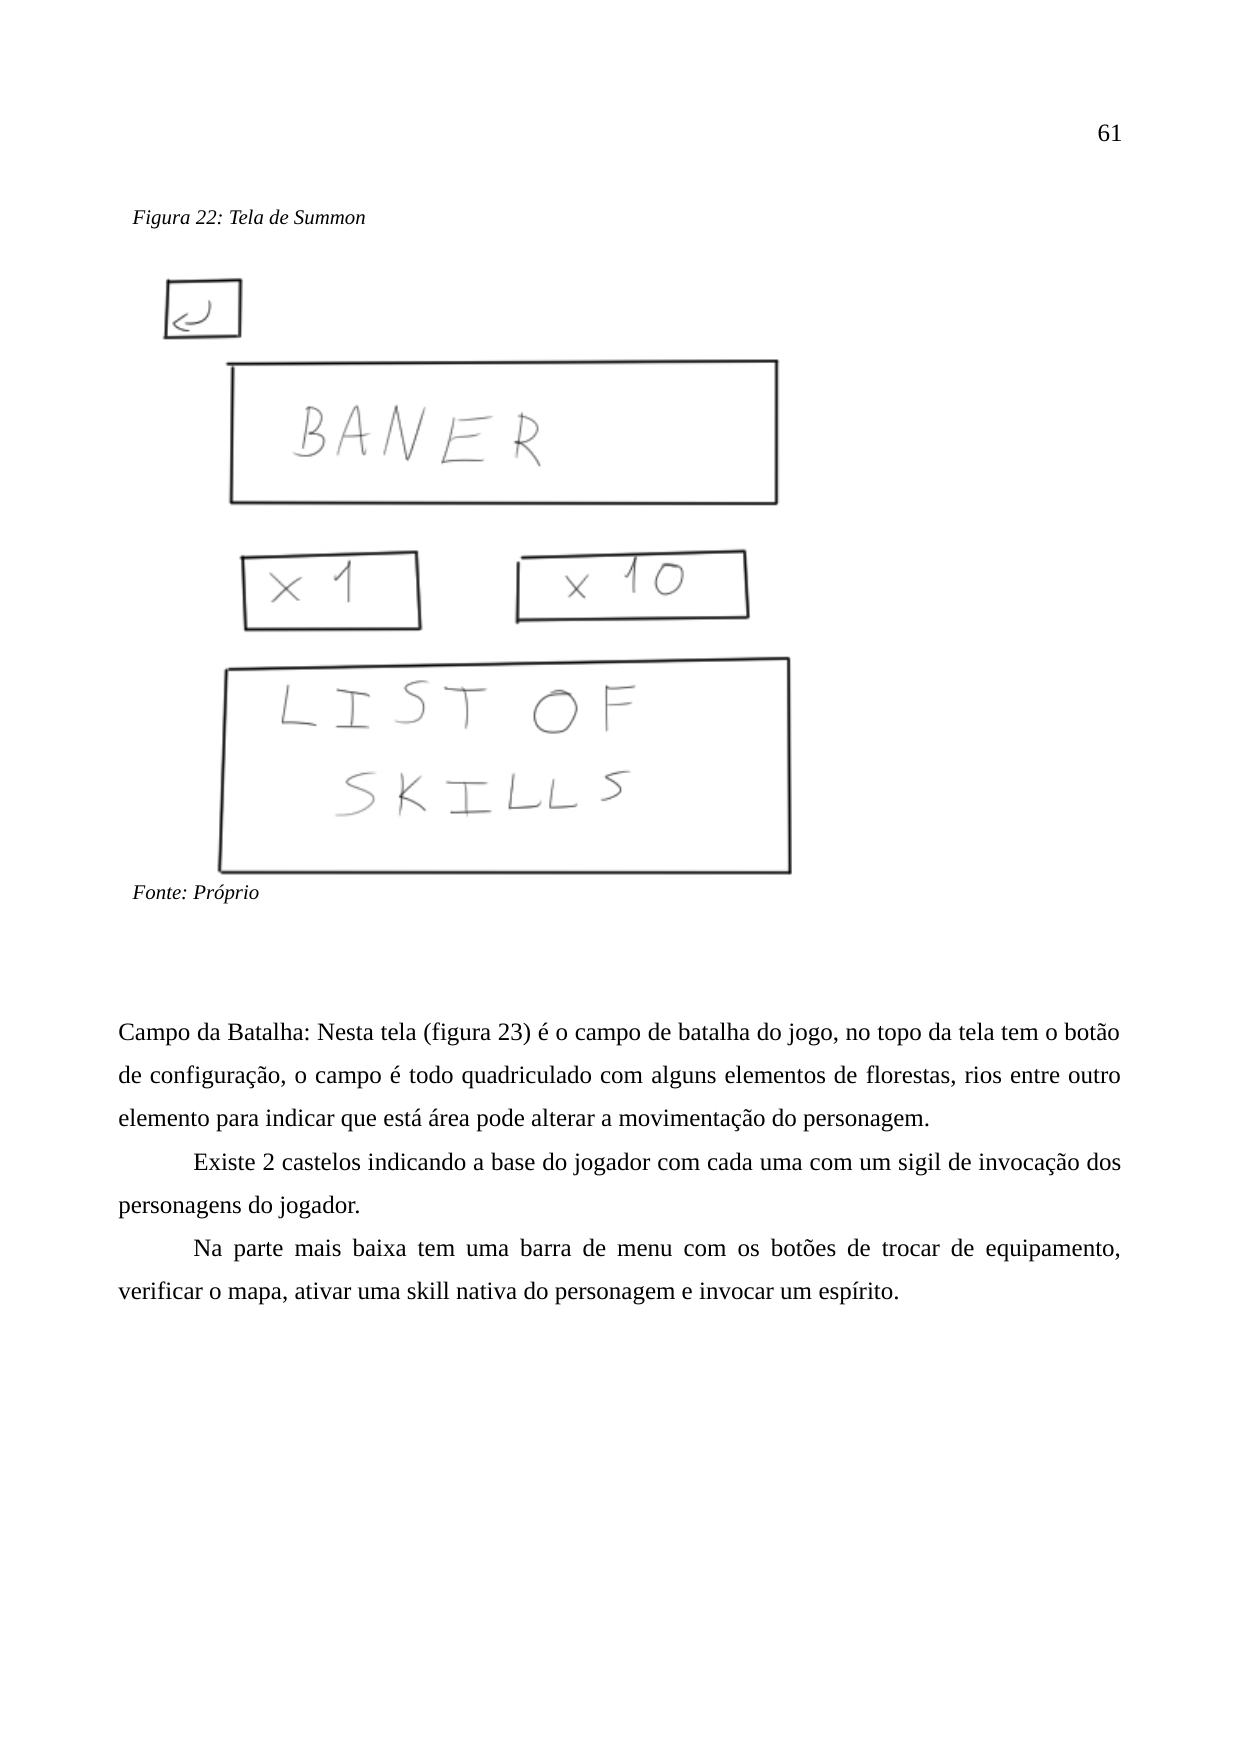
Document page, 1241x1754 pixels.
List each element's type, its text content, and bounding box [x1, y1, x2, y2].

text Fonte: Próprio [132, 881, 912, 904]
picture [132, 255, 914, 881]
text Figura 22: Tela de Summon [132, 201, 912, 230]
text Campo da Batalha: Nesta tela (figura 23) é o campo de batalha do jogo, no topo da tela tem o botão de configuração, o campo é todo quadriculado com alguns elementos de florestas, rios entre outro elemento para indicar que está área pode alterar a movimentação do personagem. [118, 1017, 1122, 1132]
text Na parte mais baixa tem uma barra de menu com os botões de trocar de equipamento, verificar o mapa, ativar uma skill nativa do personagem e invocar um espírito. [118, 1233, 1122, 1305]
text Existe 2 castelos indicando a base do jogador com cada uma com um sigil de invocação dos personagens do jogador. [118, 1147, 1122, 1218]
